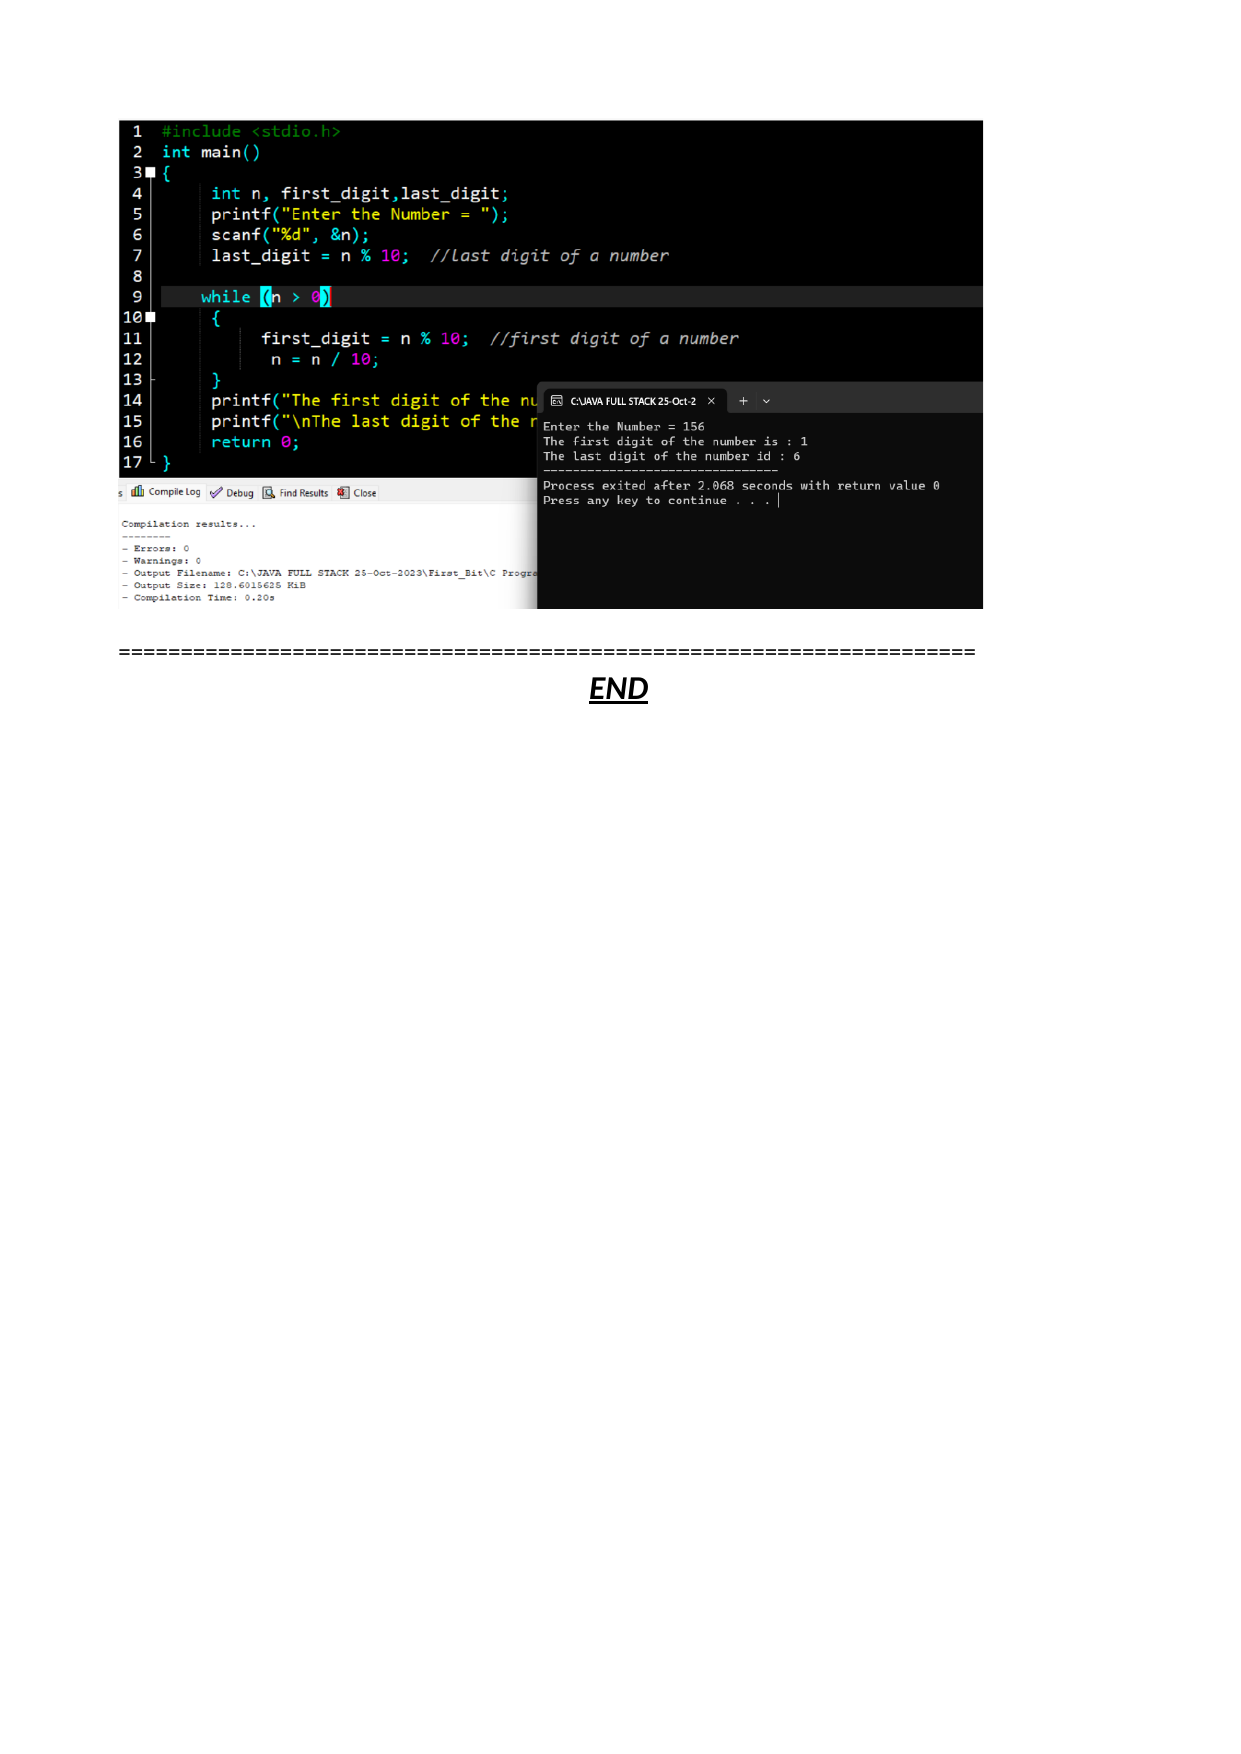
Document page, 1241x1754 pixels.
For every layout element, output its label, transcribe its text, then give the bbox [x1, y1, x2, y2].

text ===================================================================== [118, 636, 1122, 667]
text END [118, 667, 1122, 707]
